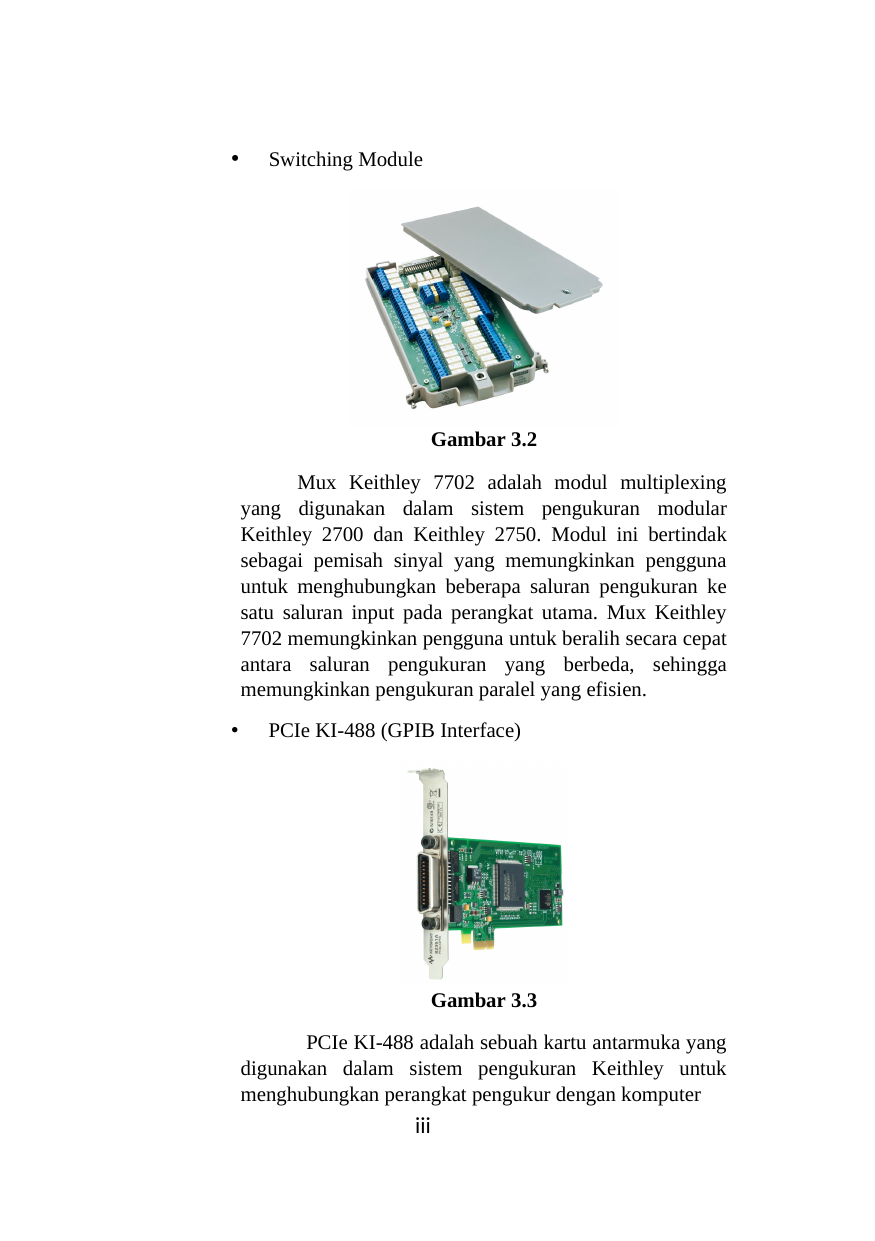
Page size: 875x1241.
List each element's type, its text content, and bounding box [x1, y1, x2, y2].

list Switching Module [231, 147, 727, 171]
picture [348, 190, 619, 426]
list Mux Keithley 7702 adalah modul multiplexing yang digunakan dalam sistem pengukuran modular Keithley 2700 dan Keithley 2750. Modul ini bertindak sebagai pemisah sinyal yang memungkinkan pengguna untuk menghubungkan beberapa saluran pengukuran ke satu saluran input pada perangkat utama. Mux Keithley 7702 memungkinkan pengguna untuk beralih secara cepat antara saluran pengukuran yang berbeda, sehingga memungkinkan pengukuran paralel yang efisien. [240, 470, 727, 701]
list PCIe KI-488 (GPIB Interface) [231, 718, 727, 742]
list Gambar 3.2 [203, 427, 727, 451]
list PCIe KI-488 adalah sebuah kartu antarmuka yang digunakan dalam sistem pengukuran Keithley untuk menghubungkan perangkat pengukur dengan komputer [240, 1030, 727, 1106]
picture [399, 761, 568, 986]
list Gambar 3.3 [203, 988, 727, 1012]
